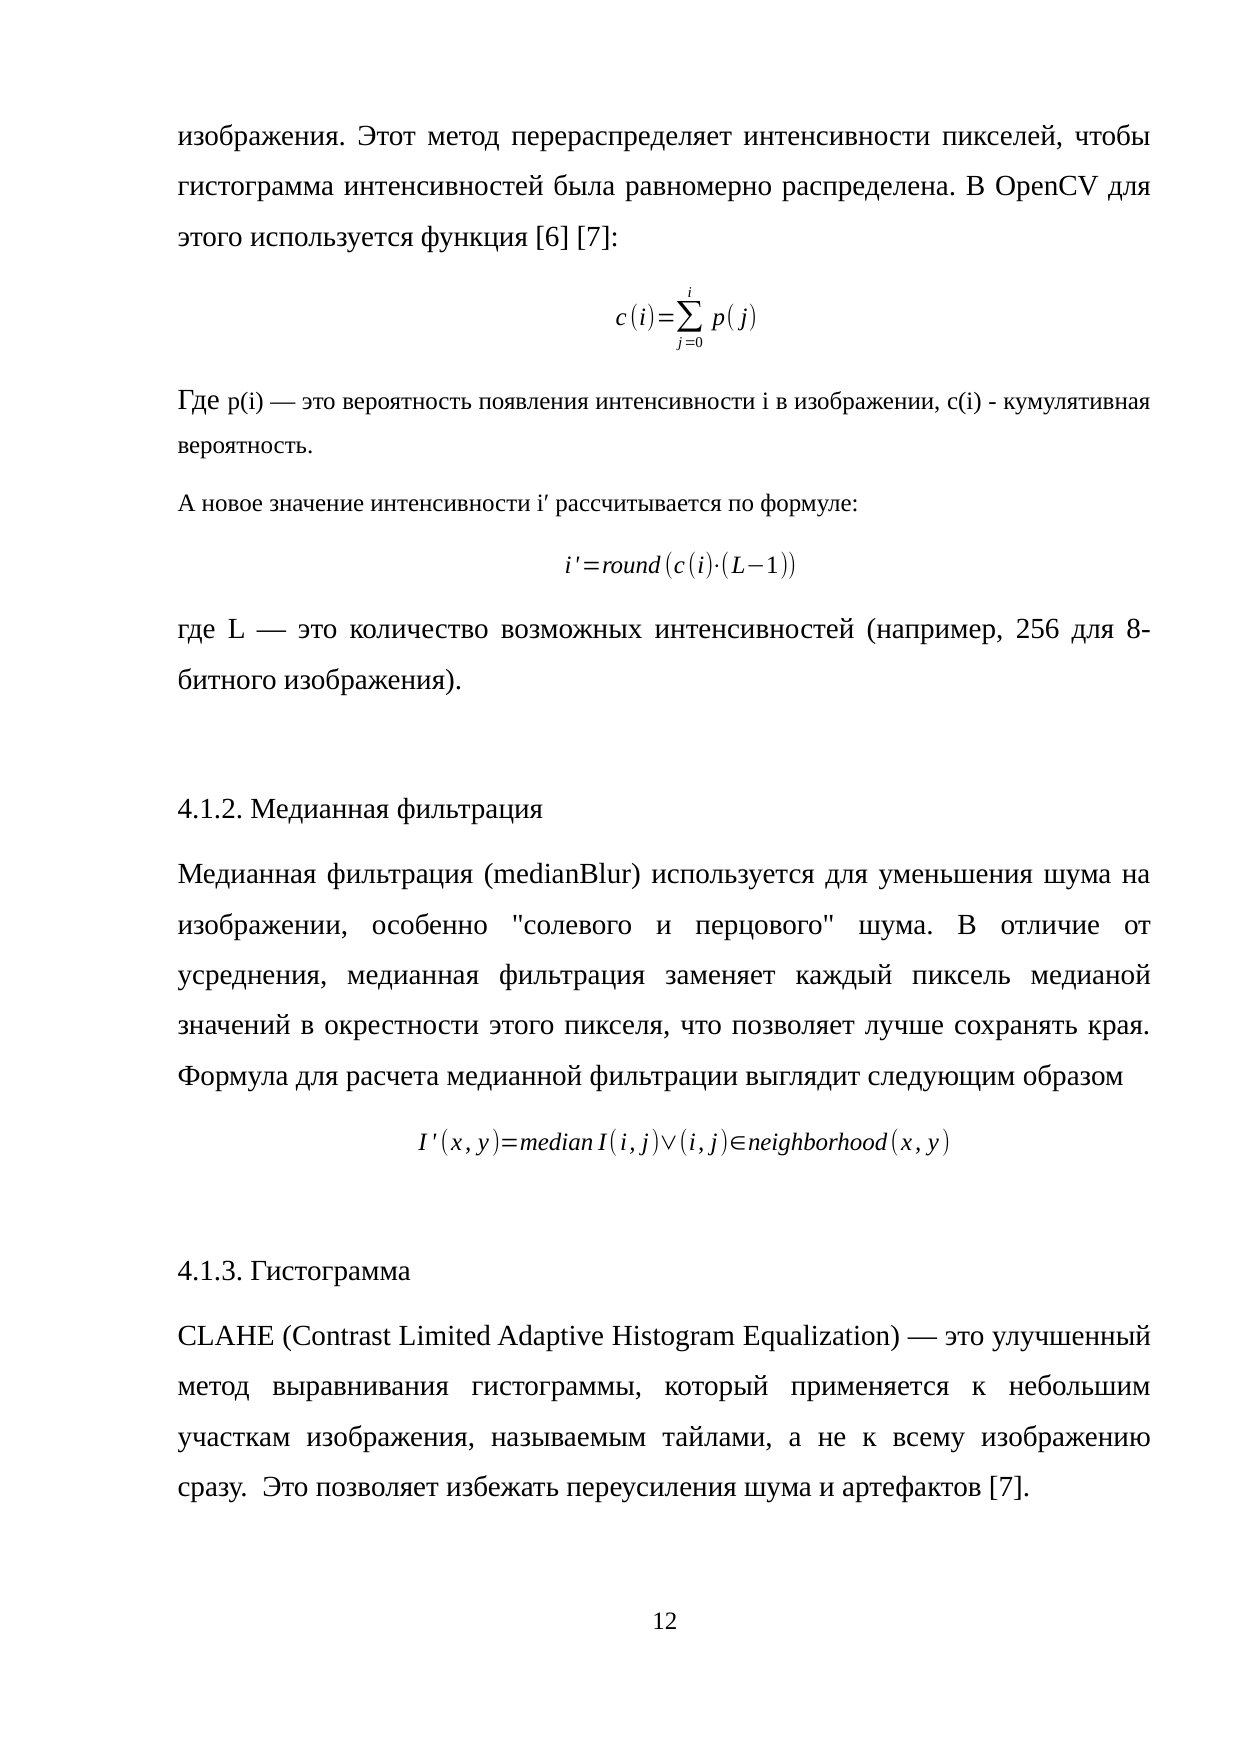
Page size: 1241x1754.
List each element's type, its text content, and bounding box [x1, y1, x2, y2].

text 4.1.3. Гистограмма [177, 1253, 1152, 1287]
text А новoе значение интенсивности i′ рассчитывается по формуле: [177, 488, 1152, 517]
text где L — это количество возможных интенсивностей (например, 256 для 8-битного изображения). [177, 611, 1152, 695]
text изображения. Этот метод перераспределяет интенсивности пикселей, чтобы гистограмма интенсивностей была равномерно распределена. В OpenCV для этого используется функция [6] [7]: [177, 118, 1152, 252]
text Где p(i) — это вероятность появления интенсивности i в изображении, c(i) - кумулятивная вероятность. [177, 382, 1152, 459]
text Медианная фильтрация (medianBlur) используется для уменьшения шума на изображении, особенно "солевого и перцового" шума. В отличие от усреднения, медианная фильтрация заменяет каждый пиксель медианой значений в окрестности этого пикселя, что позволяет лучше сохранять края. Формула для расчета медианной фильтрации выглядит следующим образом [177, 856, 1152, 1091]
text CLAHE (Contrast Limited Adaptive Histogram Equalization) — это улучшенный метод выравнивания гистограммы, который применяется к небольшим участкам изображения, называемым тайлами, а не к всему изображению сразу. Это позволяет избежать переусиления шума и артефактов [7]. [177, 1318, 1152, 1503]
text 4.1.2. Медианная фильтрация [177, 792, 1152, 825]
